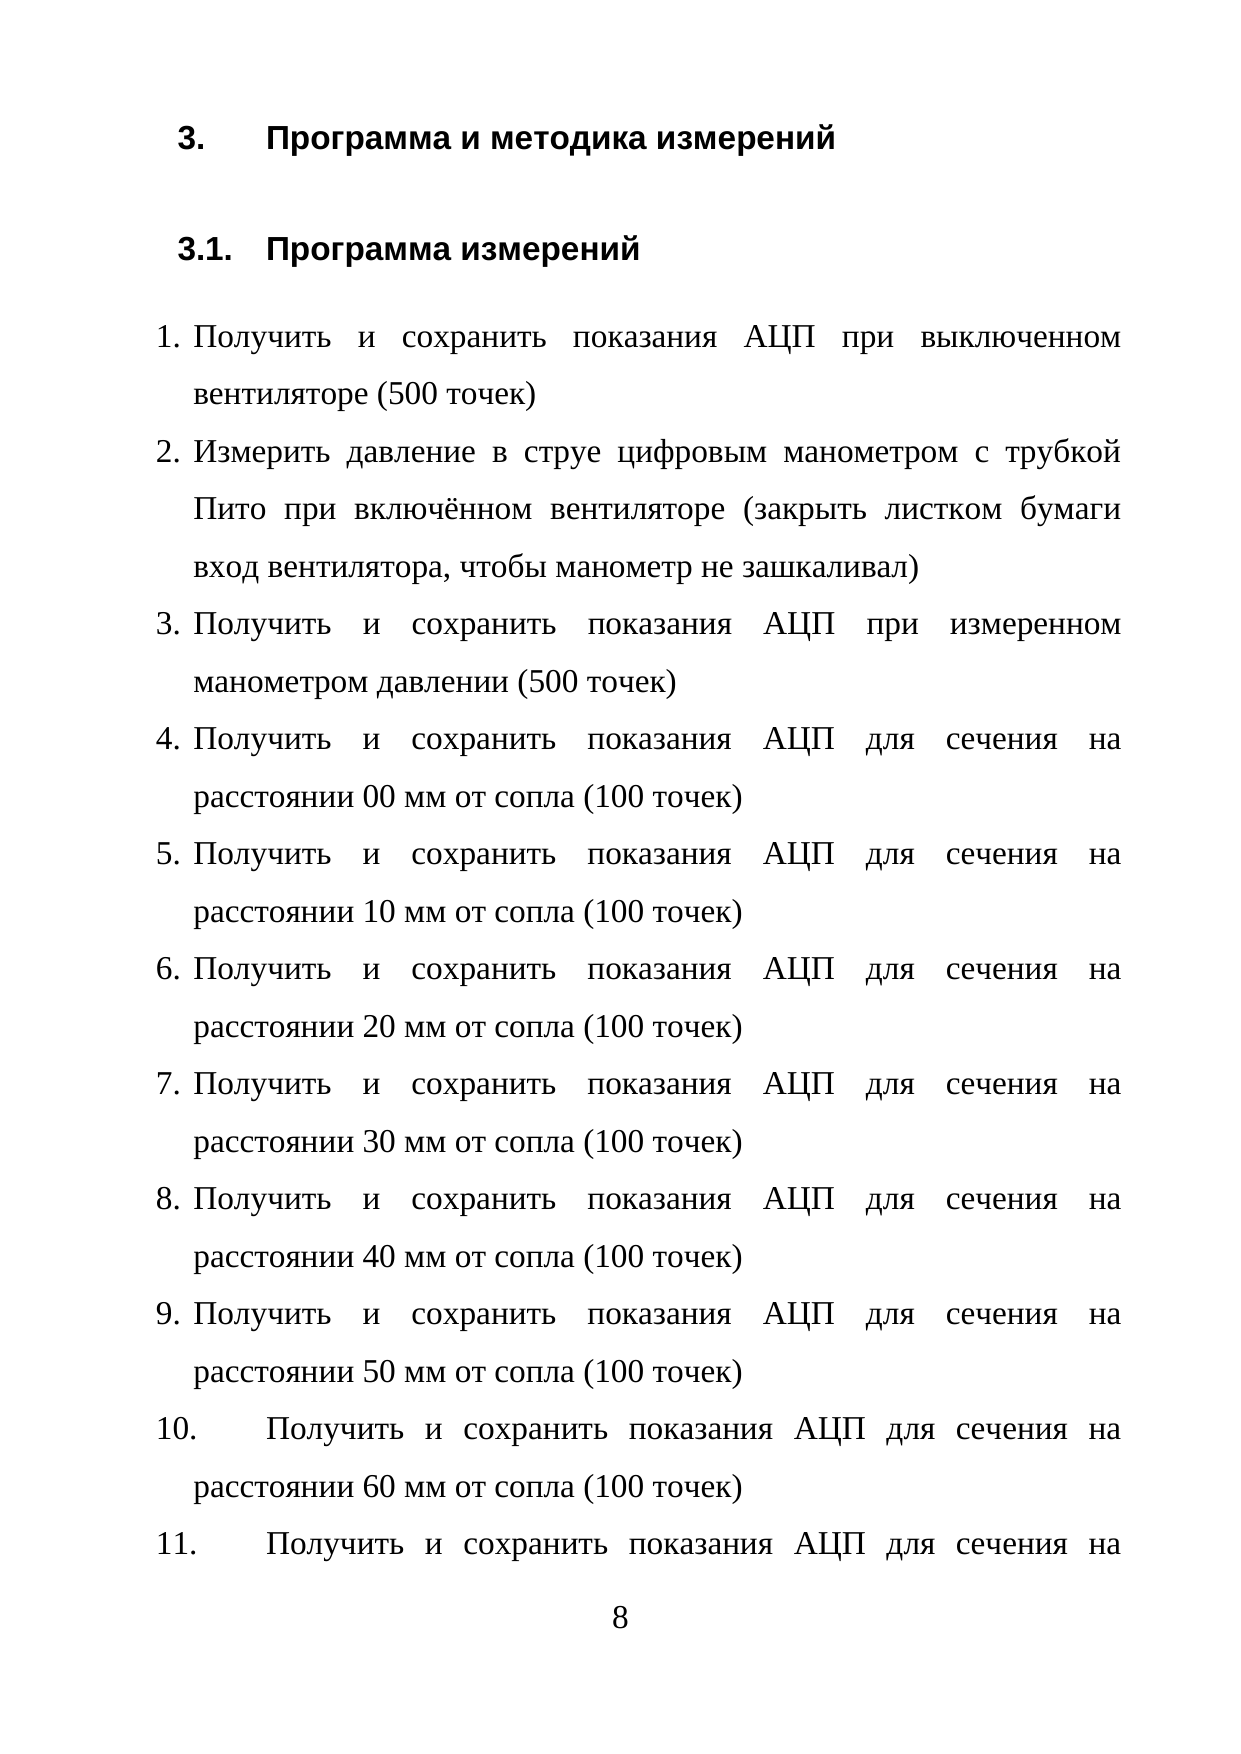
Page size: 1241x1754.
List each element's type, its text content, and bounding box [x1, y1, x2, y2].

list Получить и сохранить показания АЦП для сечения на расстоянии 10 мм от сопла (100 точек) [156, 833, 1122, 929]
list Получить и сохранить показания АЦП для сечения на расстоянии 40 мм от сопла (100 точек) [156, 1178, 1122, 1274]
list Получить и сохранить показания АЦП при выключенном вентиляторе (500 точек) [156, 316, 1122, 412]
subtitle Программа измерений [118, 229, 1122, 267]
list Получить и сохранить показания АЦП для сечения на расстоянии 30 мм от сопла (100 точек) [156, 1063, 1122, 1159]
list Получить и сохранить показания АЦП для сечения на расстоянии 20 мм от сопла (100 точек) [156, 948, 1122, 1044]
list Получить и сохранить показания АЦП для сечения на расстоянии 00 мм от сопла (100 точек) [156, 718, 1122, 814]
list Получить и сохранить показания АЦП при измеренном манометром давлении (500 точек) [156, 603, 1122, 699]
subtitle Программа и методика измерений [118, 118, 1122, 157]
list Получить и сохранить показания АЦП для сечения на расстоянии 60 мм от сопла (100 точек) [156, 1408, 1122, 1504]
list Получить и сохранить показания АЦП для сечения на расстоянии 50 мм от сопла (100 точек) [156, 1293, 1122, 1389]
list Измерить давление в струе цифровым манометром с трубкой Пито при включённом вентиляторе (закрыть листком бумаги вход вентилятора, чтобы манометр не зашкаливал) [156, 431, 1122, 584]
list Получить и сохранить показания АЦП для сечения на [156, 1523, 1122, 1562]
